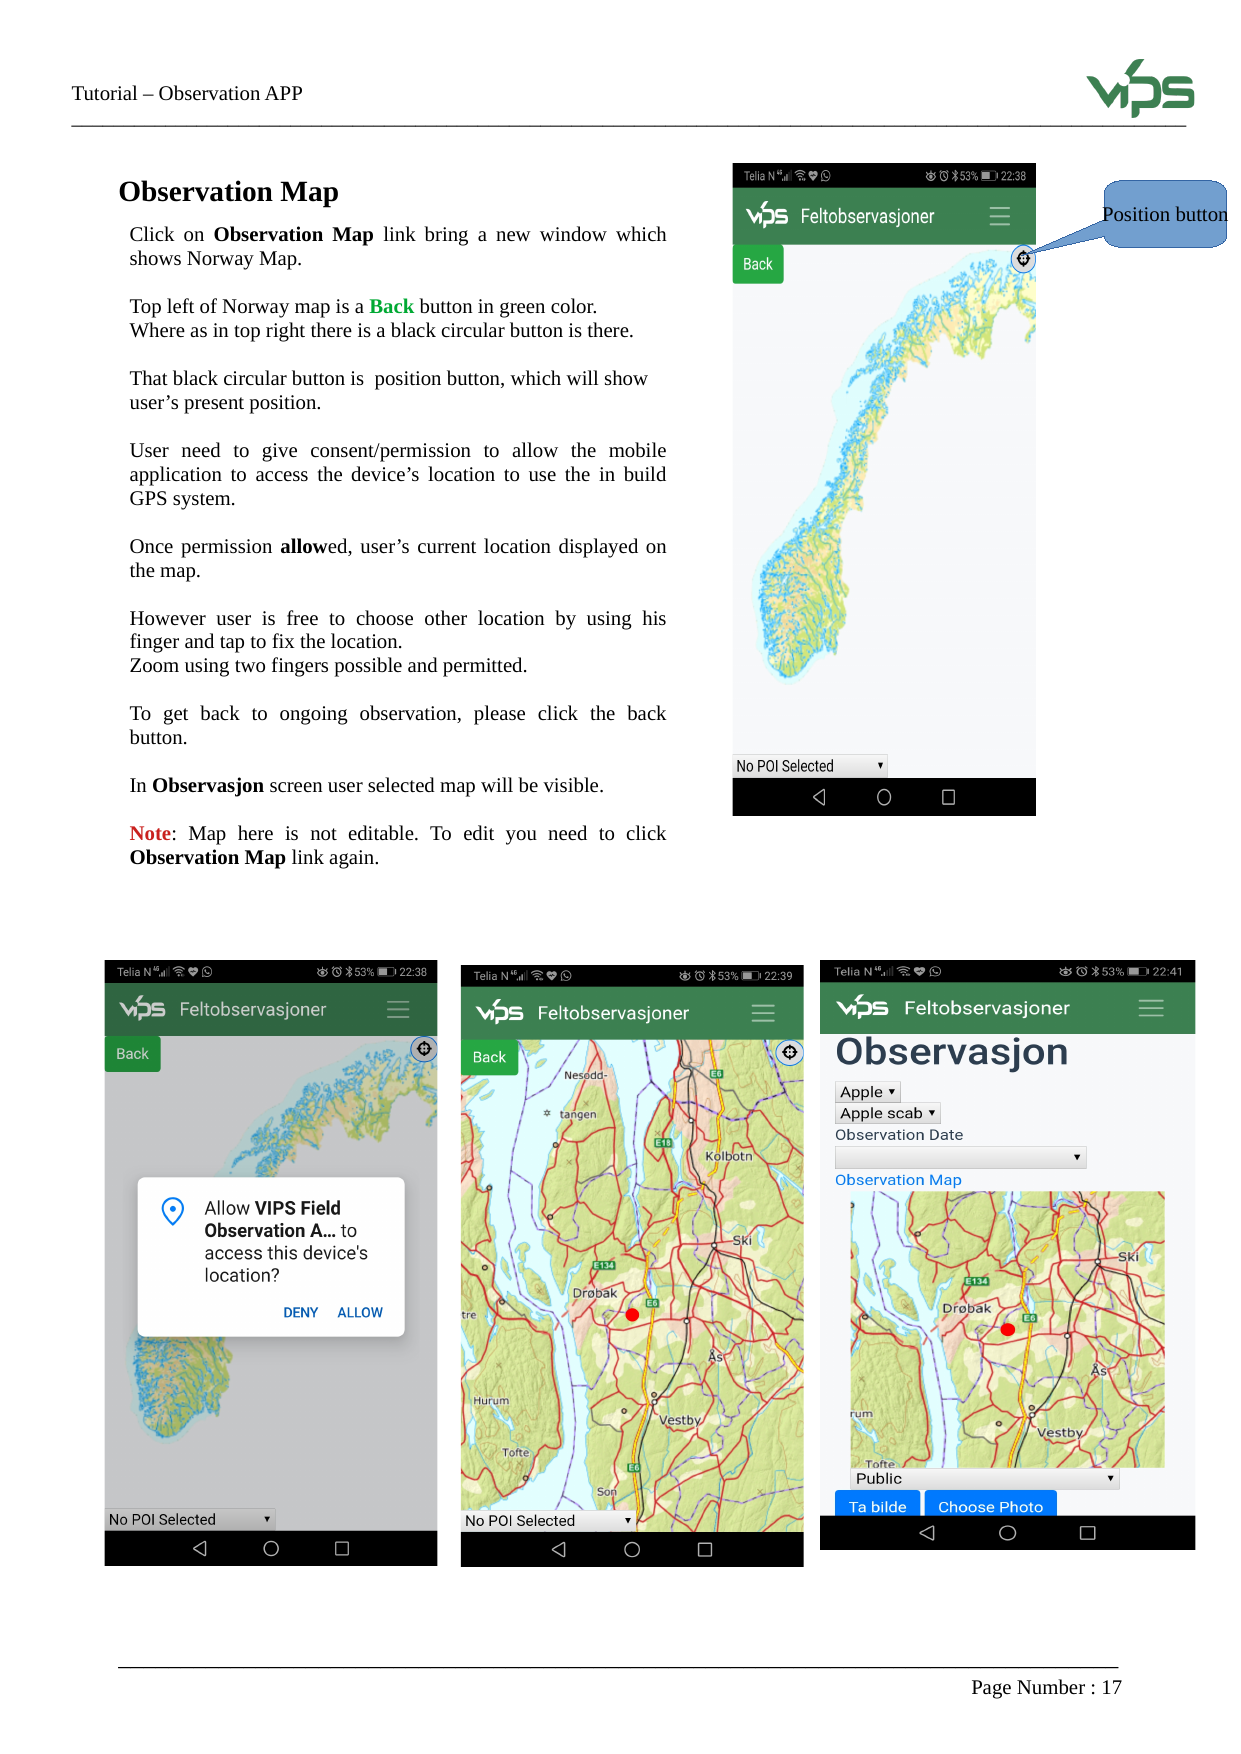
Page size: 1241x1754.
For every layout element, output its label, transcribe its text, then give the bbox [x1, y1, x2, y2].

subtitle Observation Map [118, 174, 732, 208]
picture [820, 960, 1196, 1550]
picture [732, 163, 1036, 816]
picture [104, 960, 438, 1566]
picture [460, 965, 804, 1567]
picture [1086, 59, 1195, 118]
subtitle [1036, 174, 1122, 208]
